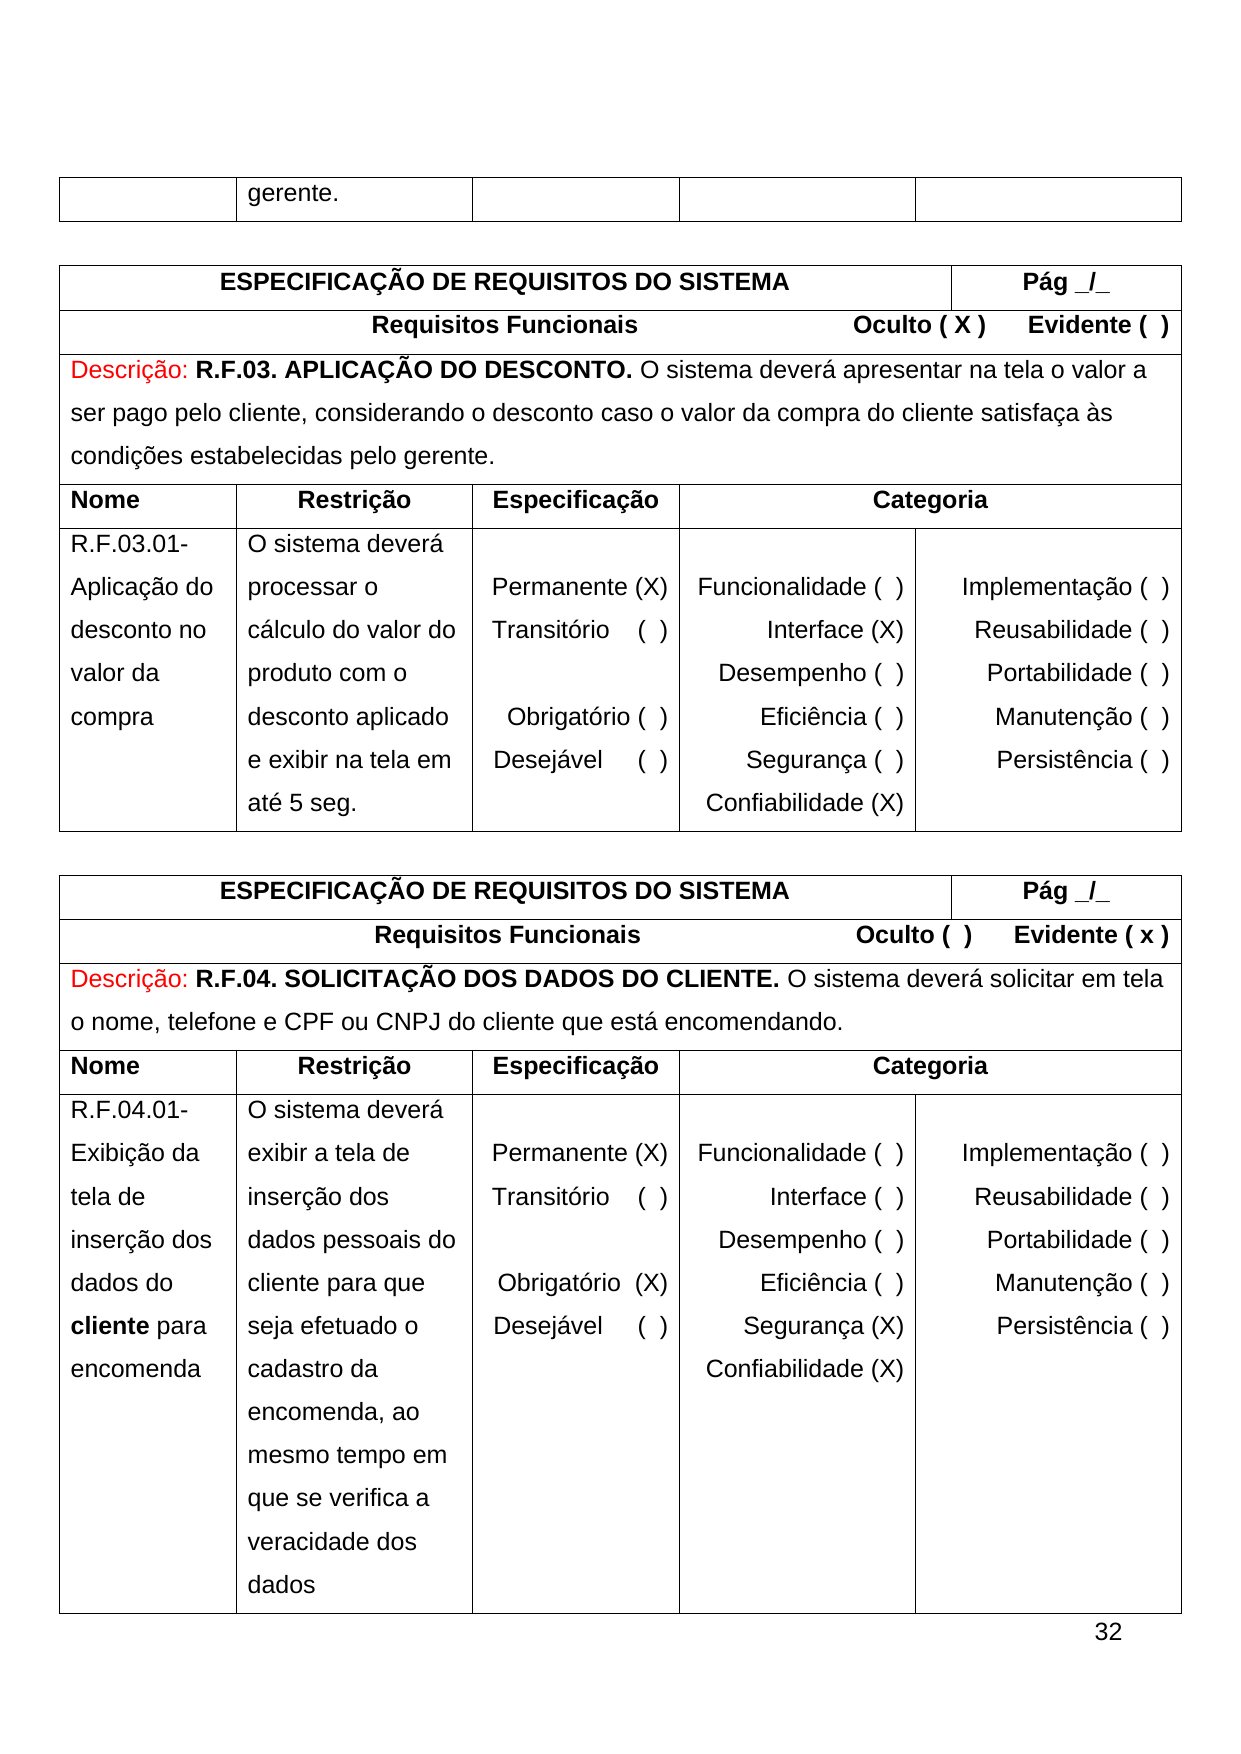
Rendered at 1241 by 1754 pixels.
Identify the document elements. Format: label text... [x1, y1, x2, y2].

table_cell Descrição: R.F.04. SOLICITAÇÃO DOS DADOS DO CLIENTE. O sistema deverá solicitar em tela o nome, telefone e CPF ou CNPJ do cliente que está encomendando. [60, 964, 1181, 1050]
table_cell Especificação [473, 485, 679, 528]
table_cell Implementação ( ) Reusabilidade ( ) Portabilidade ( ) Manutenção ( ) Persistência ( ) [916, 1095, 1181, 1613]
table_cell Descrição: R.F.03. APLICAÇÃO DO DESCONTO. O sistema deverá apresentar na tela o valor a ser pago pelo cliente, considerando o desconto caso o valor da compra do cliente satisfaça às condições estabelecidas pelo gerente. [60, 355, 1181, 484]
table_header ESPECIFICAÇÃO DE REQUISITOS DO SISTEMA [60, 876, 951, 919]
table_header Pág _/_ [952, 266, 1181, 309]
table_cell Permanente (X) Transitório ( ) Obrigatório (X) Desejável ( ) [473, 1095, 679, 1613]
table_cell Restrição [237, 1051, 472, 1094]
table_cell Especificação [473, 1051, 679, 1094]
table_cell [916, 178, 1181, 221]
table_cell Requisitos Funcionais Oculto ( X ) Evidente ( ) [60, 311, 1181, 353]
table_cell R.F.04.01- Exibição da tela de inserção dos dados do cliente para encomenda [60, 1095, 236, 1613]
table_cell O sistema deverá processar o cálculo do valor do produto com o desconto aplicado e exibir na tela em até 5 seg. [237, 529, 472, 831]
table_cell Restrição [237, 485, 472, 528]
table_header ESPECIFICAÇÃO DE REQUISITOS DO SISTEMA [60, 266, 951, 309]
table_cell [60, 178, 236, 221]
table_cell O sistema deverá exibir a tela de inserção dos dados pessoais do cliente para que seja efetuado o cadastro da encomenda, ao mesmo tempo em que se verifica a veracidade dos dados [237, 1095, 472, 1613]
table_header Pág _/_ [952, 876, 1181, 919]
table_cell Categoria [680, 485, 1181, 528]
table_cell R.F.03.01- Aplicação do desconto no valor da compra [60, 529, 236, 831]
table_cell Requisitos Funcionais Oculto ( ) Evidente ( x ) [60, 920, 1181, 963]
table_cell Nome [60, 485, 236, 528]
table_cell Categoria [680, 1051, 1181, 1094]
table_cell Permanente (X) Transitório ( ) Obrigatório ( ) Desejável ( ) [473, 529, 679, 831]
table_cell Funcionalidade ( ) Interface (X) Desempenho ( ) Eficiência ( ) Segurança ( ) Confiabilidade (X) [680, 529, 915, 831]
table_cell gerente. [237, 178, 472, 221]
table_cell [473, 178, 679, 221]
table_cell Nome [60, 1051, 236, 1094]
table_cell Funcionalidade ( ) Interface ( ) Desempenho ( ) Eficiência ( ) Segurança (X) Confiabilidade (X) [680, 1095, 915, 1613]
table_cell [680, 178, 915, 221]
table_cell Implementação ( ) Reusabilidade ( ) Portabilidade ( ) Manutenção ( ) Persistência ( ) [916, 529, 1181, 831]
